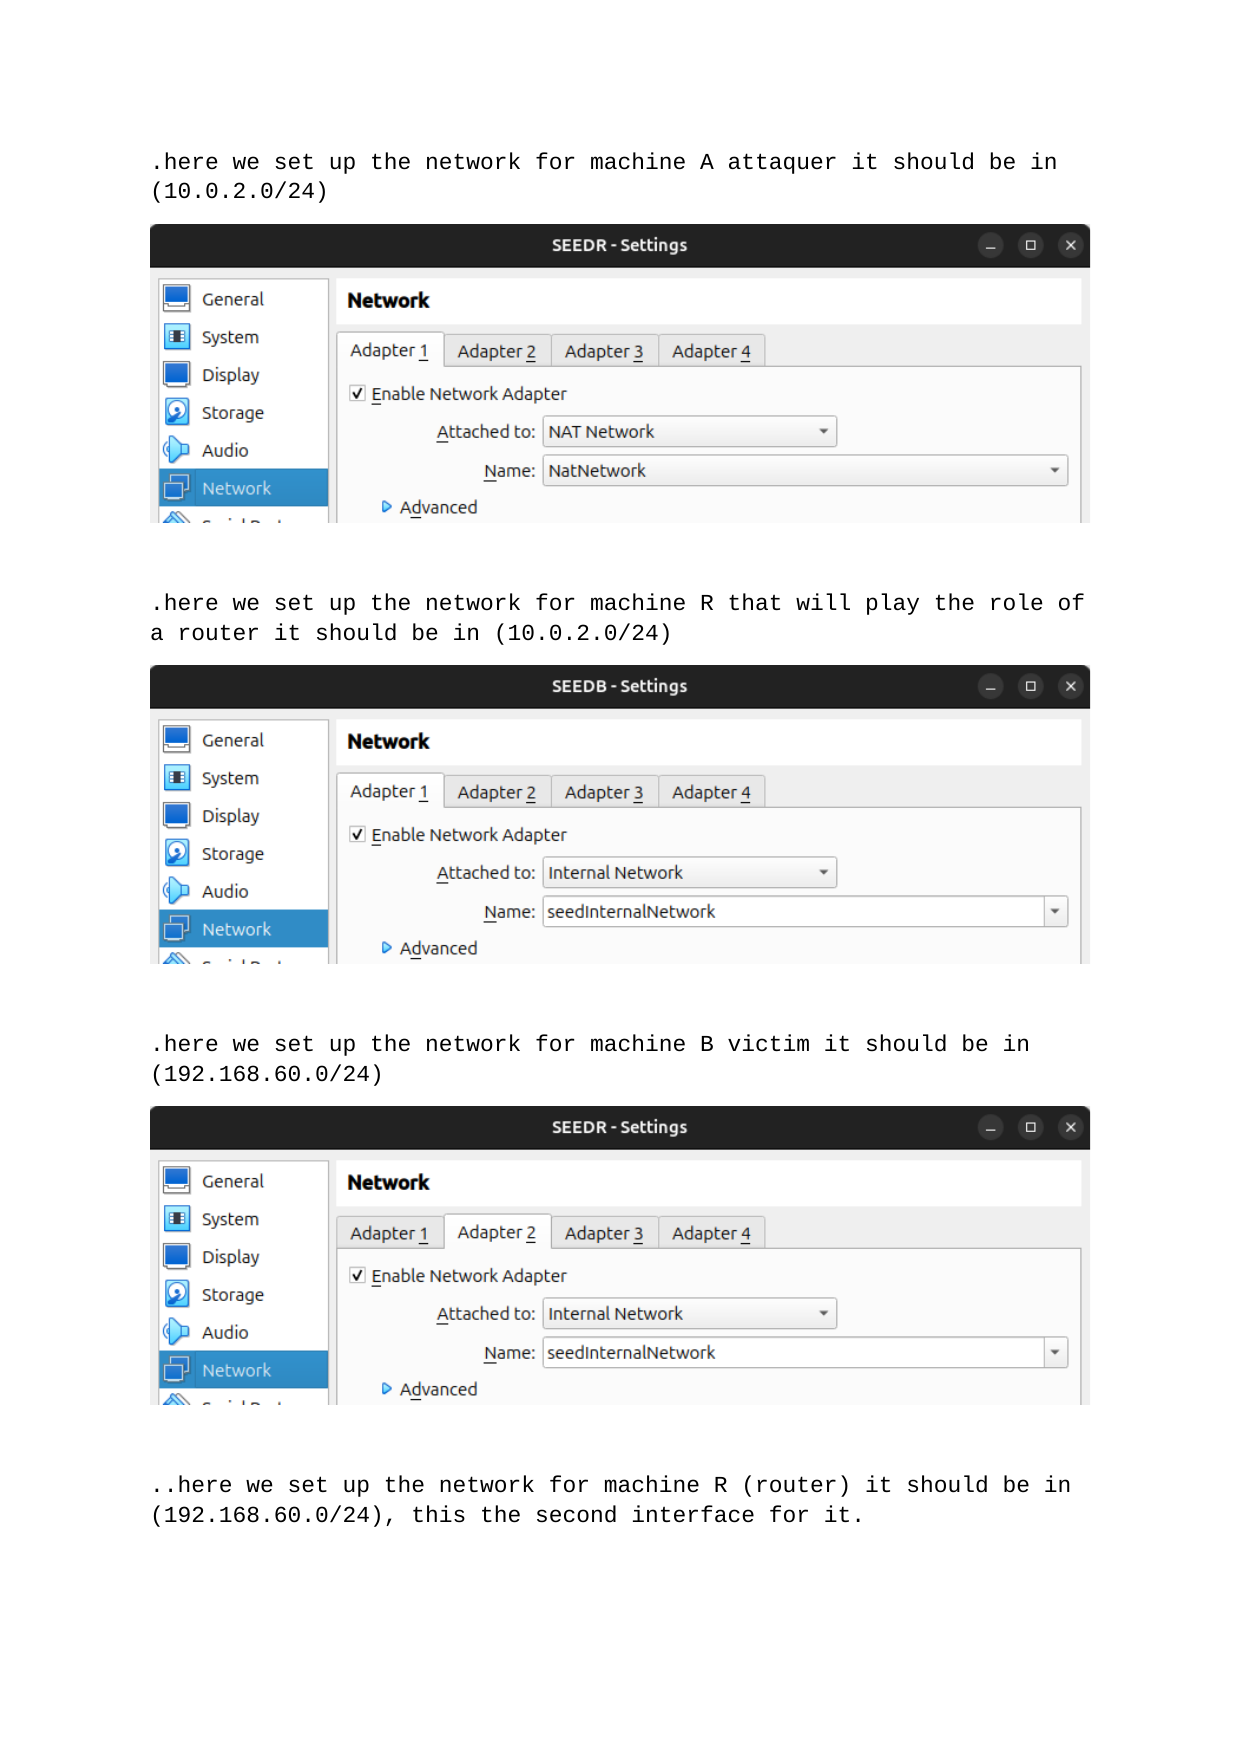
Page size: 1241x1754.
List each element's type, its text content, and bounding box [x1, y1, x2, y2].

picture [150, 1106, 1091, 1405]
text .here we set up the network for machine A attaquer it should be in (10.0.2.0/24) [150, 150, 1090, 206]
text .here we set up the network for machine B victim it should be in (192.168.60.0/24) [150, 1032, 1090, 1088]
text .here we set up the network for machine R that will play the role of a router it should be in (10.0.2.0/24) [150, 591, 1090, 647]
picture [150, 224, 1091, 523]
picture [150, 665, 1091, 964]
text ..here we set up the network for machine R (router) it should be in (192.168.60.0/24), this the second interface for it. [150, 1474, 1090, 1529]
